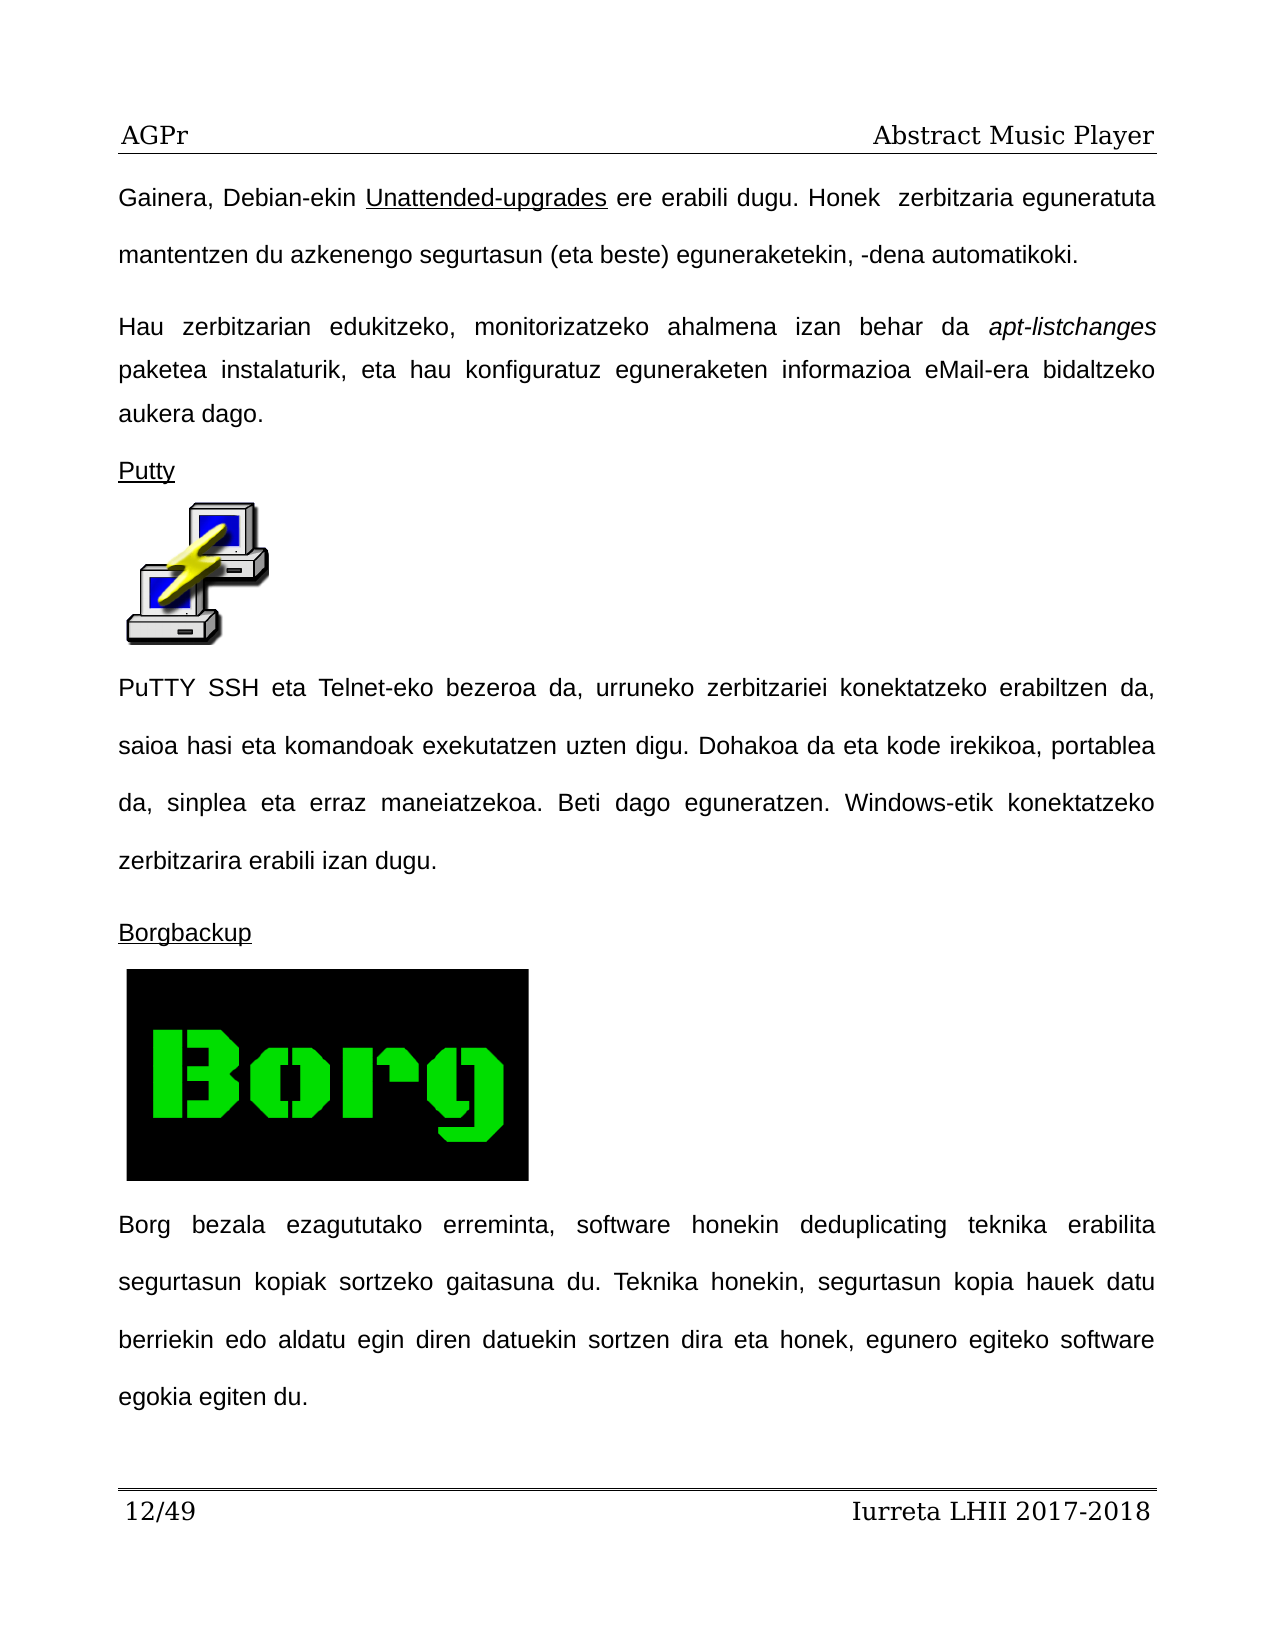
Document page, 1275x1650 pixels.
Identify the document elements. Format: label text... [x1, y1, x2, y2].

picture [126, 500, 269, 645]
text Hau zerbitzarian edukitzeko, monitorizatzeko ahalmena izan behar da apt-listchanges paketea instalaturik, eta hau konfiguratuz eguneraketen informazioa eMail-era bidaltzeko aukera dago. [118, 312, 1157, 427]
picture [126, 969, 529, 1181]
text Gainera, Debian-ekin Unattended-upgrades ere erabili dugu. Honek zerbitzaria eguneratuta mantentzen du azkenengo segurtasun (eta beste) eguneraketekin, -dena automatikoki. [118, 183, 1157, 269]
text PuTTY SSH eta Telnet-eko bezeroa da, urruneko zerbitzariei konektatzeko erabiltzen da, saioa hasi eta komandoak exekutatzen uzten digu. Dohakoa da eta kode irekikoa, portablea da, sinplea eta erraz maneiatzekoa. Beti dago eguneratzen. Windows-etik konektatzeko zerbitzarira erabili izan dugu. [118, 514, 1157, 874]
text Borgbackup [118, 918, 1157, 947]
text Putty [118, 456, 1157, 485]
text Borg bezala ezagututako erreminta, software honekin deduplicating teknika erabilita segurtasun kopiak sortzeko gaitasuna du. Teknika honekin, segurtasun kopia hauek datu berriekin edo aldatu egin diren datuekin sortzen dira eta honek, egunero egiteko software egokia egiten du. [118, 990, 1157, 1411]
